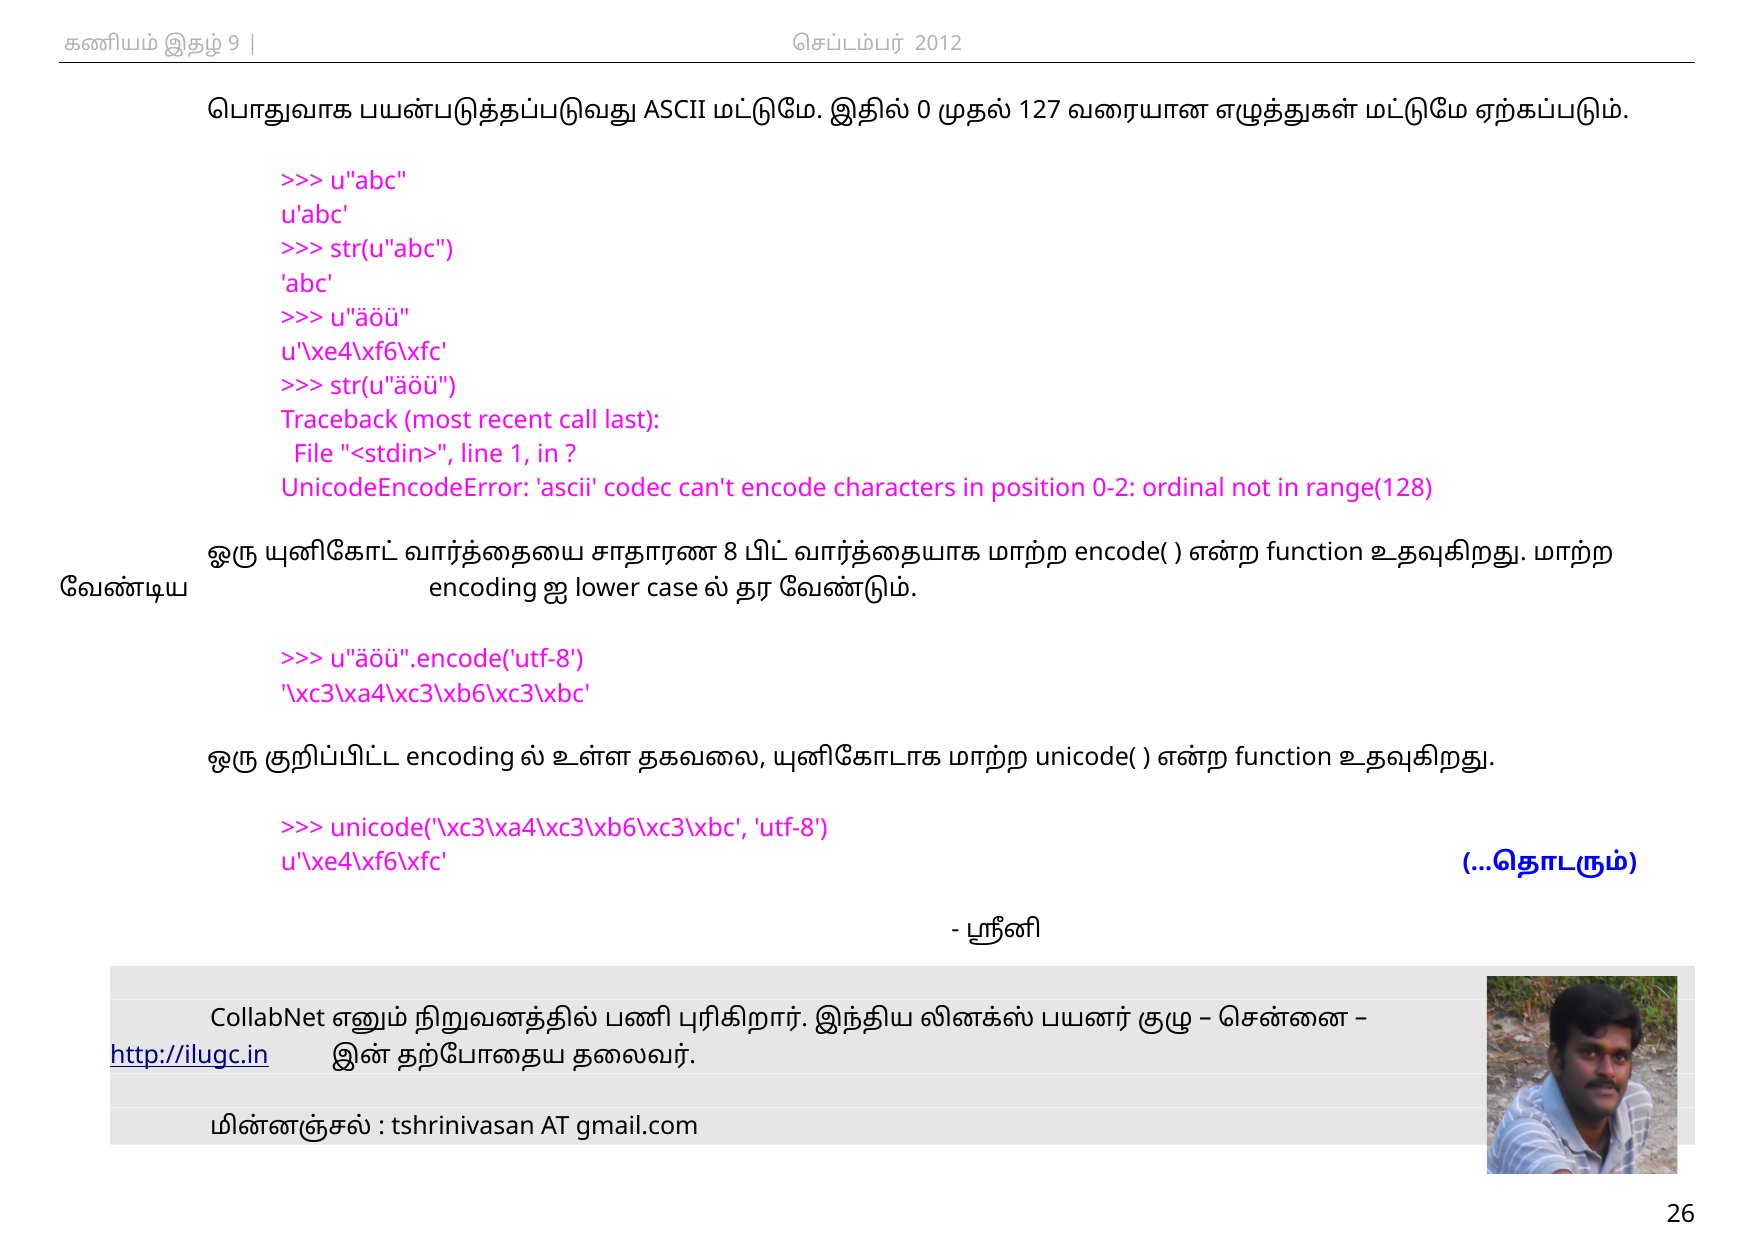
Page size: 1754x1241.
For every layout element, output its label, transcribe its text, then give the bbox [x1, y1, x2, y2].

text >>> u"äöü".encode('utf-8') [59, 641, 1695, 675]
text '\xc3\xa4\xc3\xb6\xc3\xbc' [59, 675, 1695, 709]
text u'\xe4\xf6\xfc' [59, 333, 1695, 367]
text மின்னஞ்சல் : tshrinivasan AT gmail.com [110, 1108, 1486, 1145]
text >>> unicode('\xc3\xa4\xc3\xb6\xc3\xbc', 'utf-8') [59, 810, 1695, 844]
text >>> u"äöü" [59, 299, 1695, 333]
text >>> str(u"äöü") [59, 367, 1695, 401]
text Traceback (most recent call last): [59, 401, 1695, 436]
text File "<stdin>", line 1, in ? [59, 436, 1695, 469]
text பொதுவாக பயன்படுத்தப்படுவது ASCII மட்டுமே. இதில் 0 முதல் 127 வரையான எழுத்துகள் மட்டுமே ஏற்கப்படும். [59, 92, 1695, 129]
text u'abc' [59, 197, 1695, 231]
text u'\xe4\xf6\xfc' (...தொடரும்) [59, 844, 1695, 881]
text CollabNet எனும் நிறுவனத்தில் பணி புரிகிறார். இந்திய லினக்ஸ் பயனர் குழு – சென்னை – http://ilugc.in இன் தற்போதைய தலைவர். [110, 1000, 1486, 1074]
picture [1486, 976, 1678, 1174]
text - ஸ்ரீனி [297, 910, 1695, 947]
text ஓரு யுனிகோட் வார்த்தையை சாதாரண 8 பிட் வார்த்தையாக மாற்ற encode( ) என்ற function உதவுகிறது. மாற்ற வேண்டிய encodingஐ lower caseல் தர வேண்டும். [59, 533, 1695, 607]
text >>> u"abc" [59, 163, 1695, 197]
text >>> str(u"abc") [59, 231, 1695, 265]
text 'abc' [59, 265, 1695, 299]
text ஒரு குறிப்பிட்ட encodingல் உள்ள தகவலை, யுனிகோடாக மாற்ற unicode( ) என்ற function உதவுகிறது. [59, 739, 1695, 776]
text UnicodeEncodeError: 'ascii' codec can't encode characters in position 0-2: ordinal not in range(128) [59, 469, 1695, 504]
